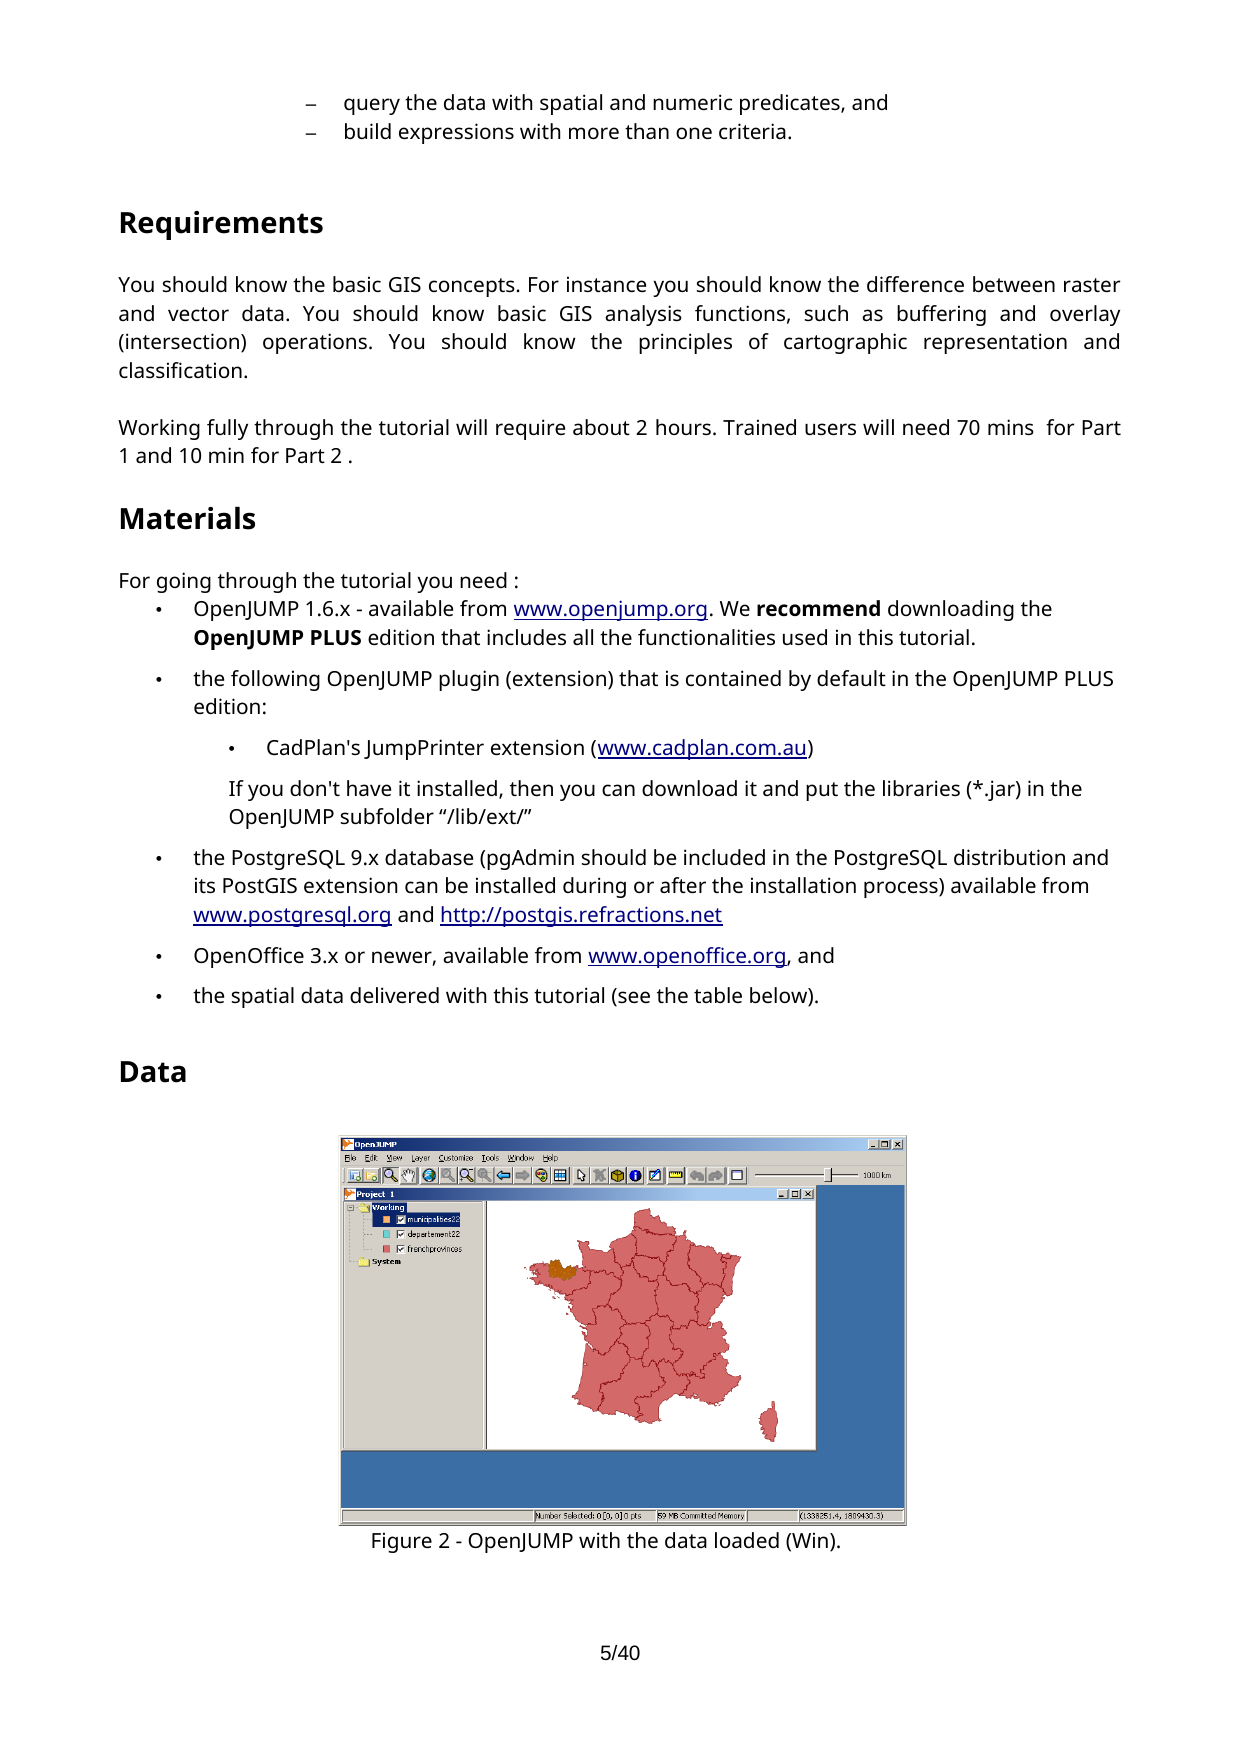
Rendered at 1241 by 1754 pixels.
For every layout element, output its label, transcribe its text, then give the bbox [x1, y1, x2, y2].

list If you don't have it installed, then you can download it and put the libraries (*.jar) in the OpenJUMP subfolder “/lib/ext/” [228, 774, 1122, 831]
text Data [118, 1051, 1122, 1091]
text Working fully through the tutorial will require about 2 hours. Trained users will need 70 mins for Part 1 and 10 min for Part 2 . [118, 413, 1122, 469]
list the PostgreSQL 9.x database (pgAdmin should be included in the PostgreSQL distribution and its PostGIS extension can be installed during or after the installation process) available from www.postgresql.org and http://postgis.refractions.net [156, 843, 1122, 928]
list the spatial data delivered with this tutorial (see the table below). [156, 982, 1122, 1010]
list the following OpenJUMP plugin (extension) that is contained by default in the OpenJUMP PLUS edition: [156, 664, 1122, 721]
list query the data with spatial and numeric predicates, and [306, 88, 1122, 117]
list OpenOffice 3.x or newer, available from www.openoffice.org, and [156, 941, 1122, 969]
text Requirements [118, 202, 1122, 242]
list CadPlan's JumpPrinter extension (www.cadplan.com.au) [228, 733, 1122, 761]
text Materials [118, 498, 1122, 538]
list OpenJUMP 1.6.x - available from www.openjump.org. We recommend downloading the OpenJUMP PLUS edition that includes all the functionalities used in this tutorial. [156, 594, 1122, 651]
text You should know the basic GIS concepts. For instance you should know the difference between raster and vector data. You should know basic GIS analysis functions, such as buffering and overlay (intersection) operations. You should know the principles of cartographic representation and classification. [118, 270, 1122, 384]
text Figure 3 - OpenJUMP with the data loaded (Win). [338, 1526, 873, 1554]
picture [338, 1135, 907, 1526]
text For going through the tutorial you need : [118, 566, 1122, 594]
list build expressions with more than one criteria. [306, 117, 1122, 145]
